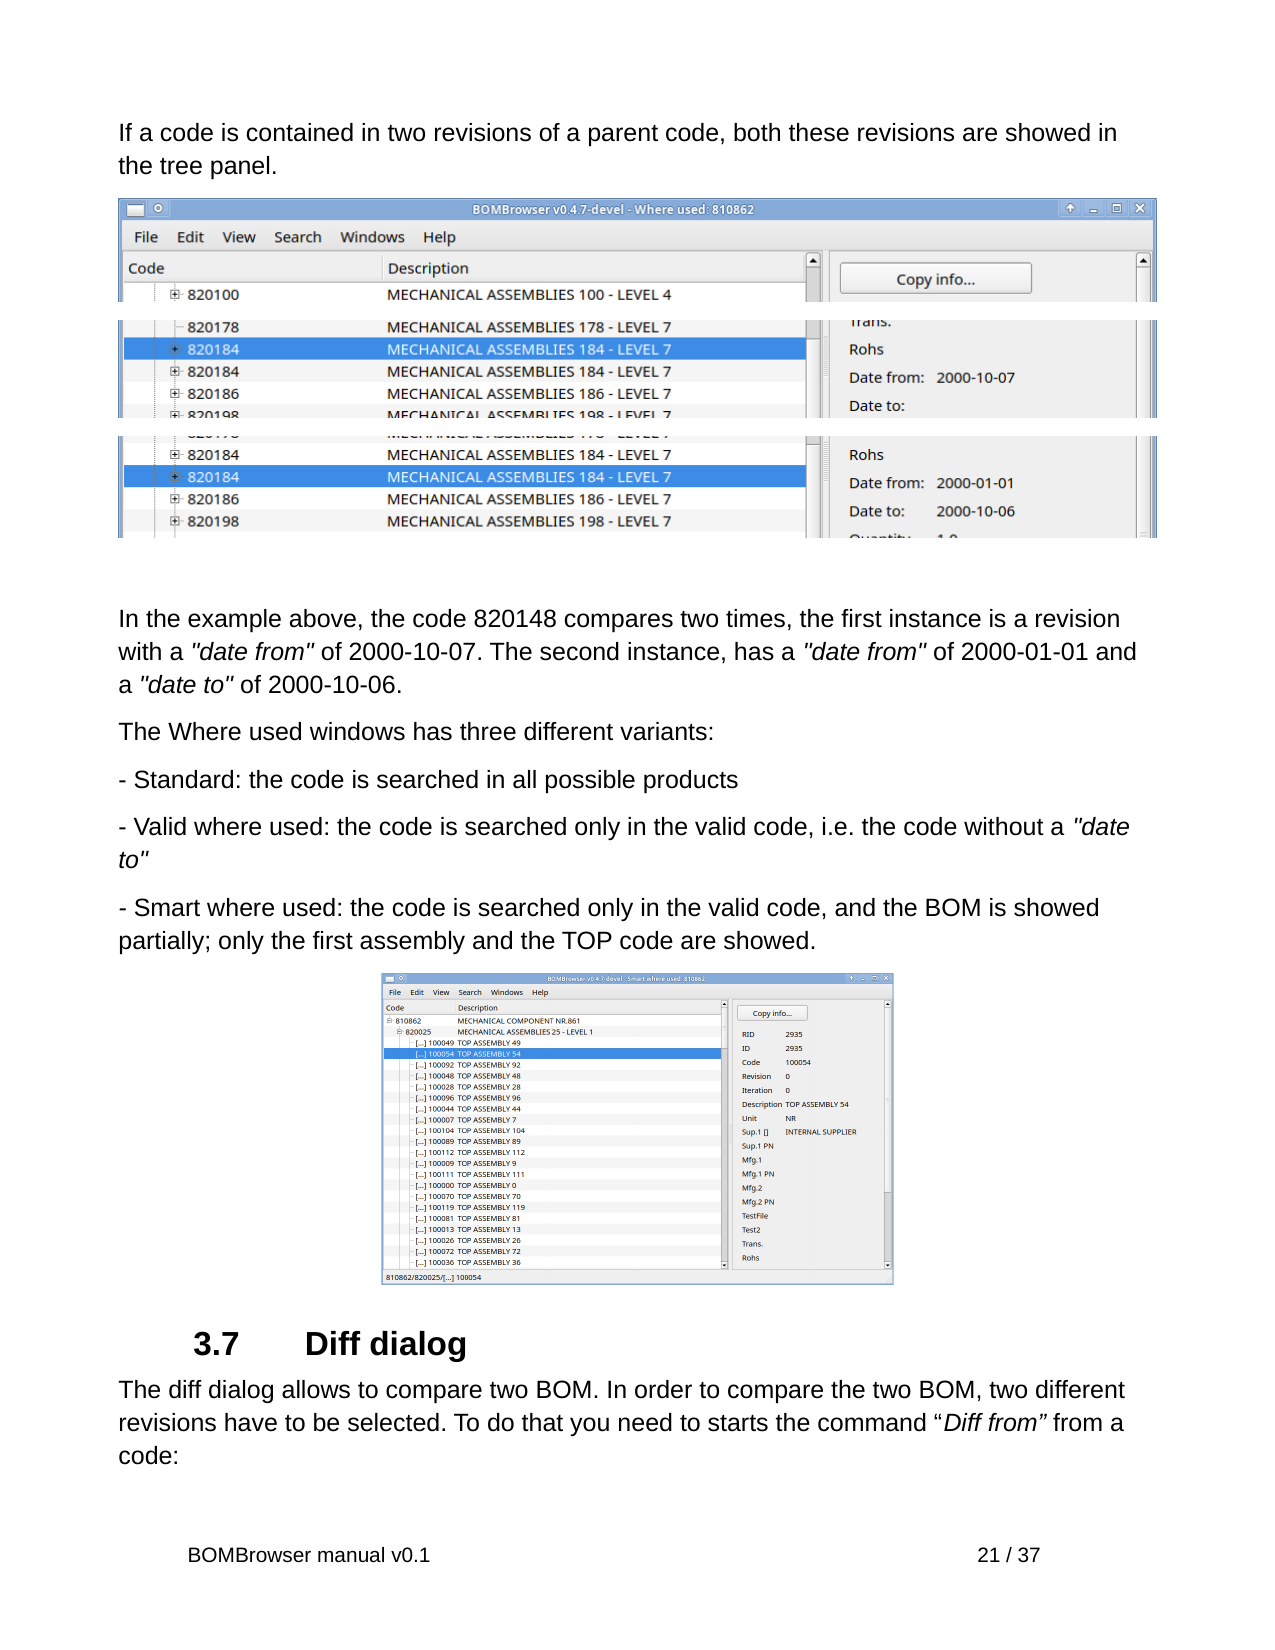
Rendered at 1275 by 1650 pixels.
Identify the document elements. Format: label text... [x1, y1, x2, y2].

picture [118, 320, 1157, 418]
text In the example above, the code 820148 compares two times, the first instance is a revision with a "date from" of 2000-10-07. The second instance, has a "date from" of 2000-01-01 and a "date to" of 2000-10-06. [118, 603, 1157, 698]
text - Valid where used: the code is searched only in the valid code, i.e. the code without a "date to" [118, 812, 1157, 874]
text The diff dialog allows to compare two BOM. In order to compare the two BOM, two different revisions have to be selected. To do that you need to starts the command “Diff from” from a code: [118, 1375, 1157, 1470]
text The Where used windows has three different variants: [118, 717, 1157, 746]
text - Smart where used: the code is searched only in the valid code, and the BOM is showed partially; only the first assembly and the TOP code are showed. [118, 893, 1157, 955]
subtitle Diff dialog [193, 1324, 1157, 1362]
picture [381, 973, 894, 1285]
text If a code is contained in two revisions of a parent code, both these revisions are showed in the tree panel. [118, 118, 1157, 180]
text - Standard: the code is searched in all possible products [118, 765, 1157, 793]
picture [118, 436, 1157, 538]
